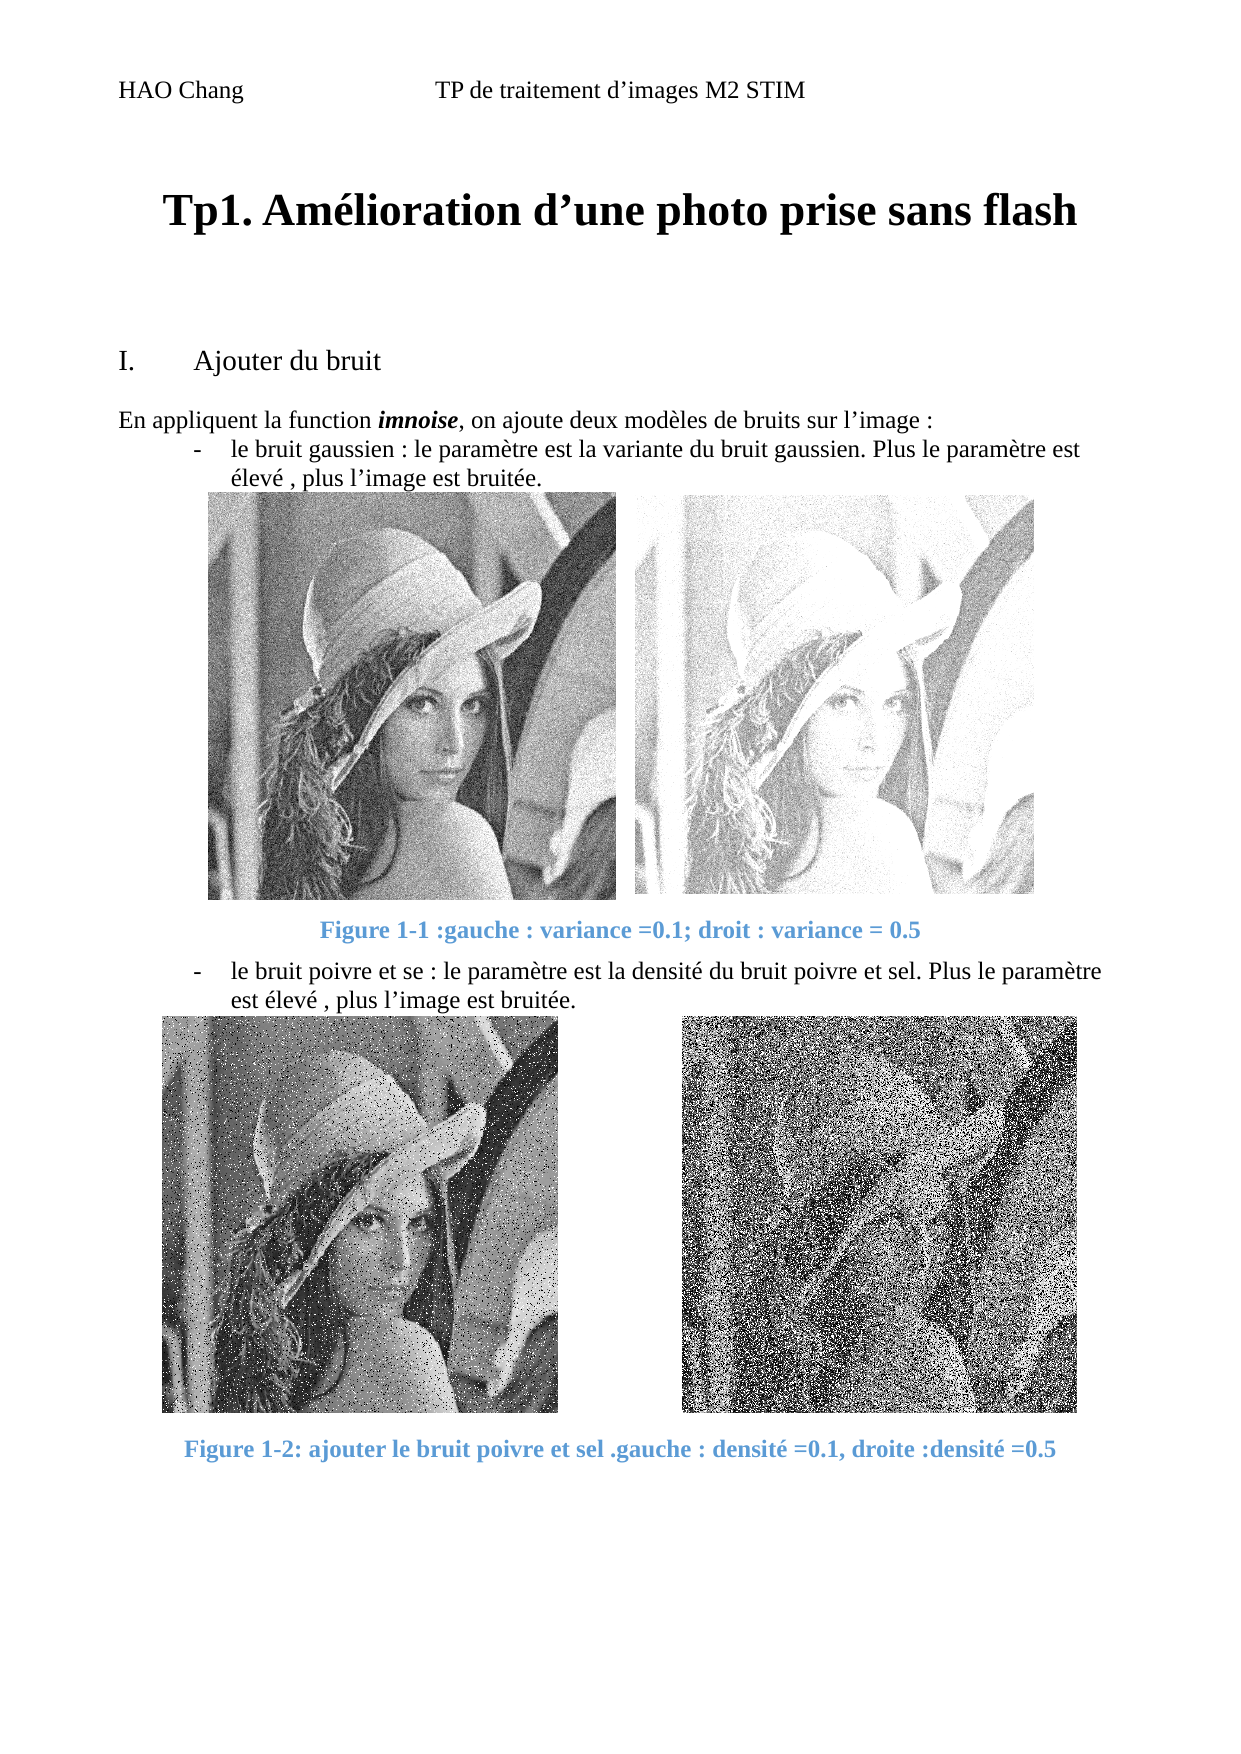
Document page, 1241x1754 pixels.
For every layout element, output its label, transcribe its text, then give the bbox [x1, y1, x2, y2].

list le bruit poivre et se : le paramètre est la densité du bruit poivre et sel. Plus le paramètre est élevé , plus l’image est bruitée. [193, 956, 1122, 1013]
list le bruit gaussien : le paramètre est la variante du bruit gaussien. Plus le paramètre est élevé , plus l’image est bruitée. [193, 434, 1122, 492]
text En appliquent la function imnoise, on ajoute deux modèles de bruits sur l’image : [118, 405, 1122, 434]
text Figure 1-1 :gauche : variance =0.1; droit : variance = 0.5 [118, 915, 1122, 943]
text Figure 1-2: ajouter le bruit poivre et sel .gauche : densité =0.1, droite :densité =0.5 [118, 1434, 1122, 1462]
list Ajouter du bruit [118, 343, 1122, 377]
subtitle Tp1. Amélioration d’une photo prise sans flash [118, 182, 1122, 235]
